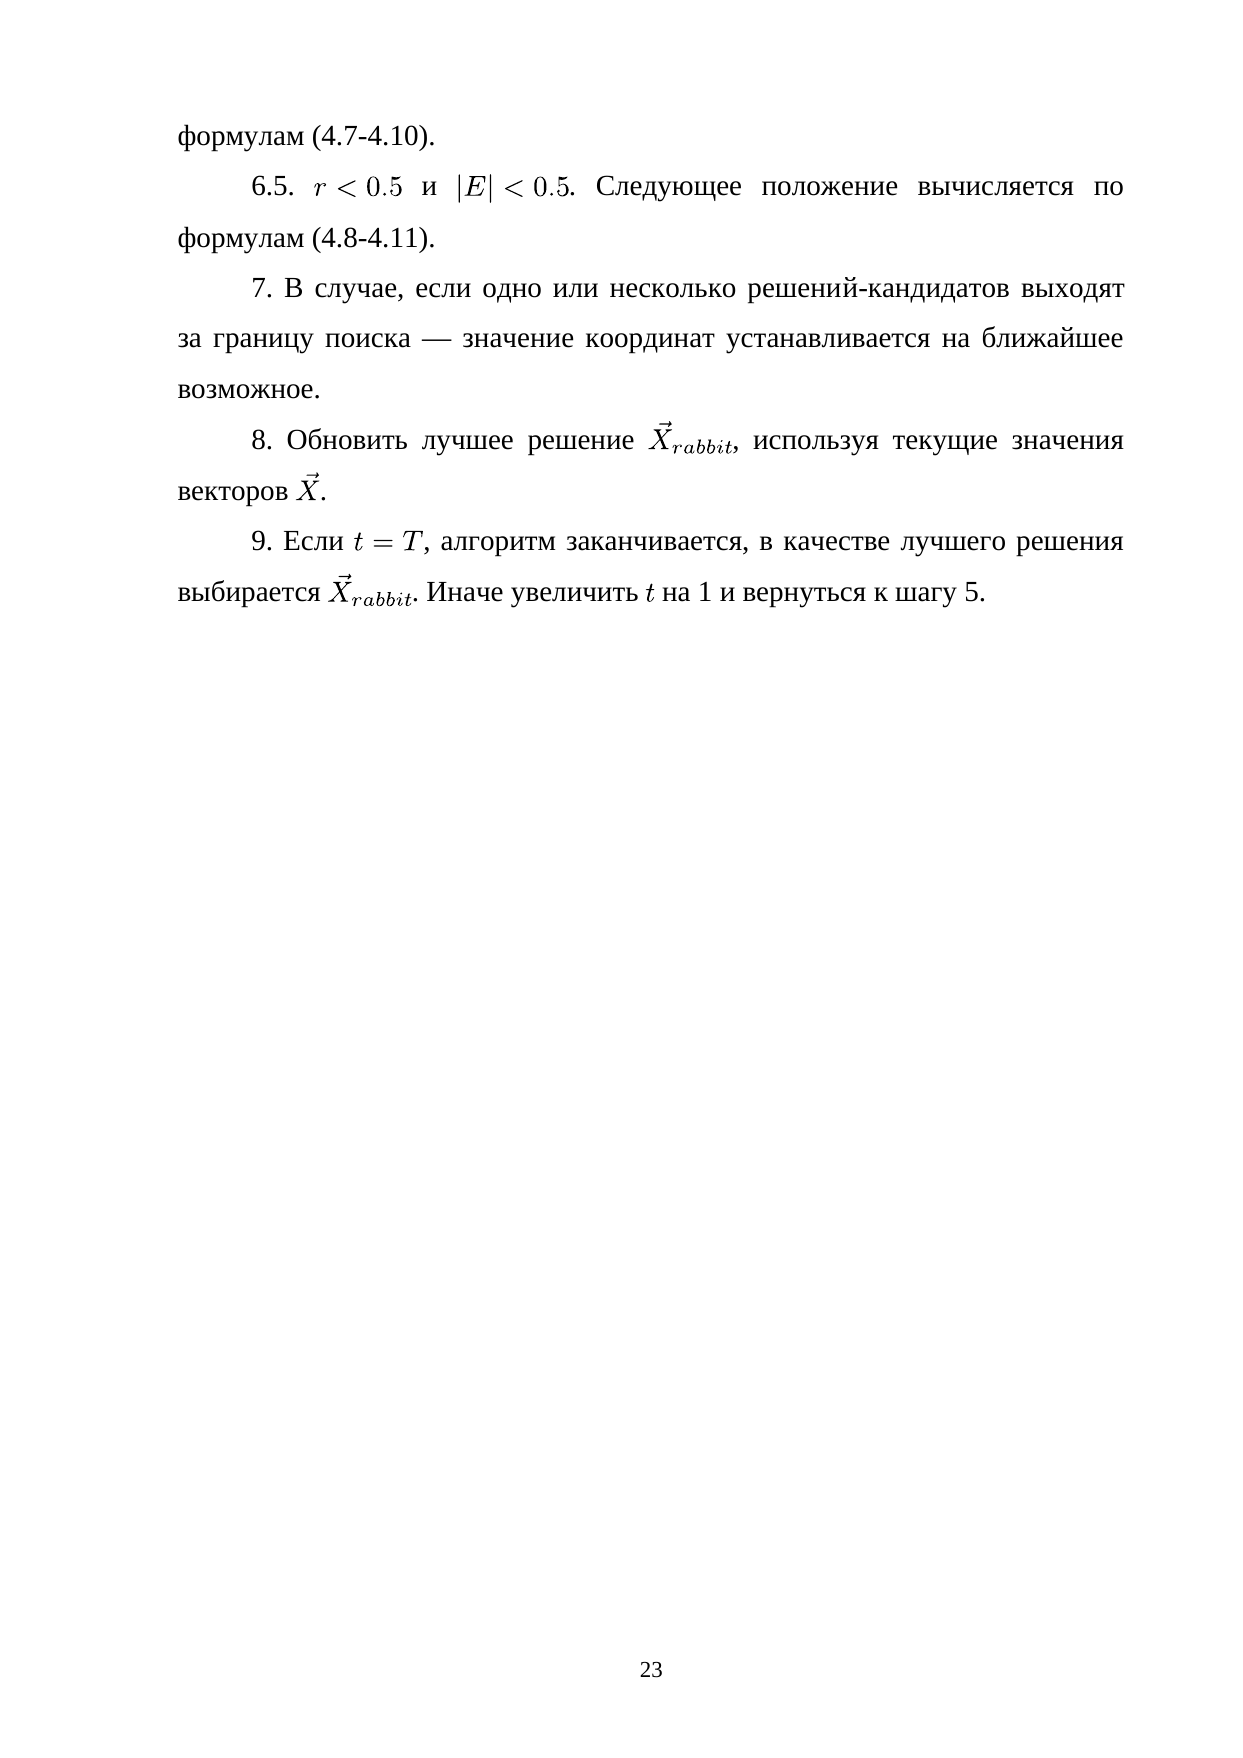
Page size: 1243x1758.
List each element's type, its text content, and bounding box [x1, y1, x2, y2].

text 6.5. и . Следующее положение вычисляется по формулам (4.8-4.11). [177, 168, 1124, 253]
text 8. Обновить лучшее решение , используя текущие значения векторов . [177, 421, 1124, 507]
text 7. В случае, если одно или несколько решений-кандидатов выходят за границу поиска — значение координат устанавливается на ближайшее возможное. [177, 270, 1124, 404]
text 9. Если , алгоритм заканчивается, в качестве лучшего решения выбирается . Иначе увеличить на 1 и вернуться к шагу 5. [177, 523, 1124, 608]
text формулам (4.7-4.10). [177, 118, 1124, 152]
